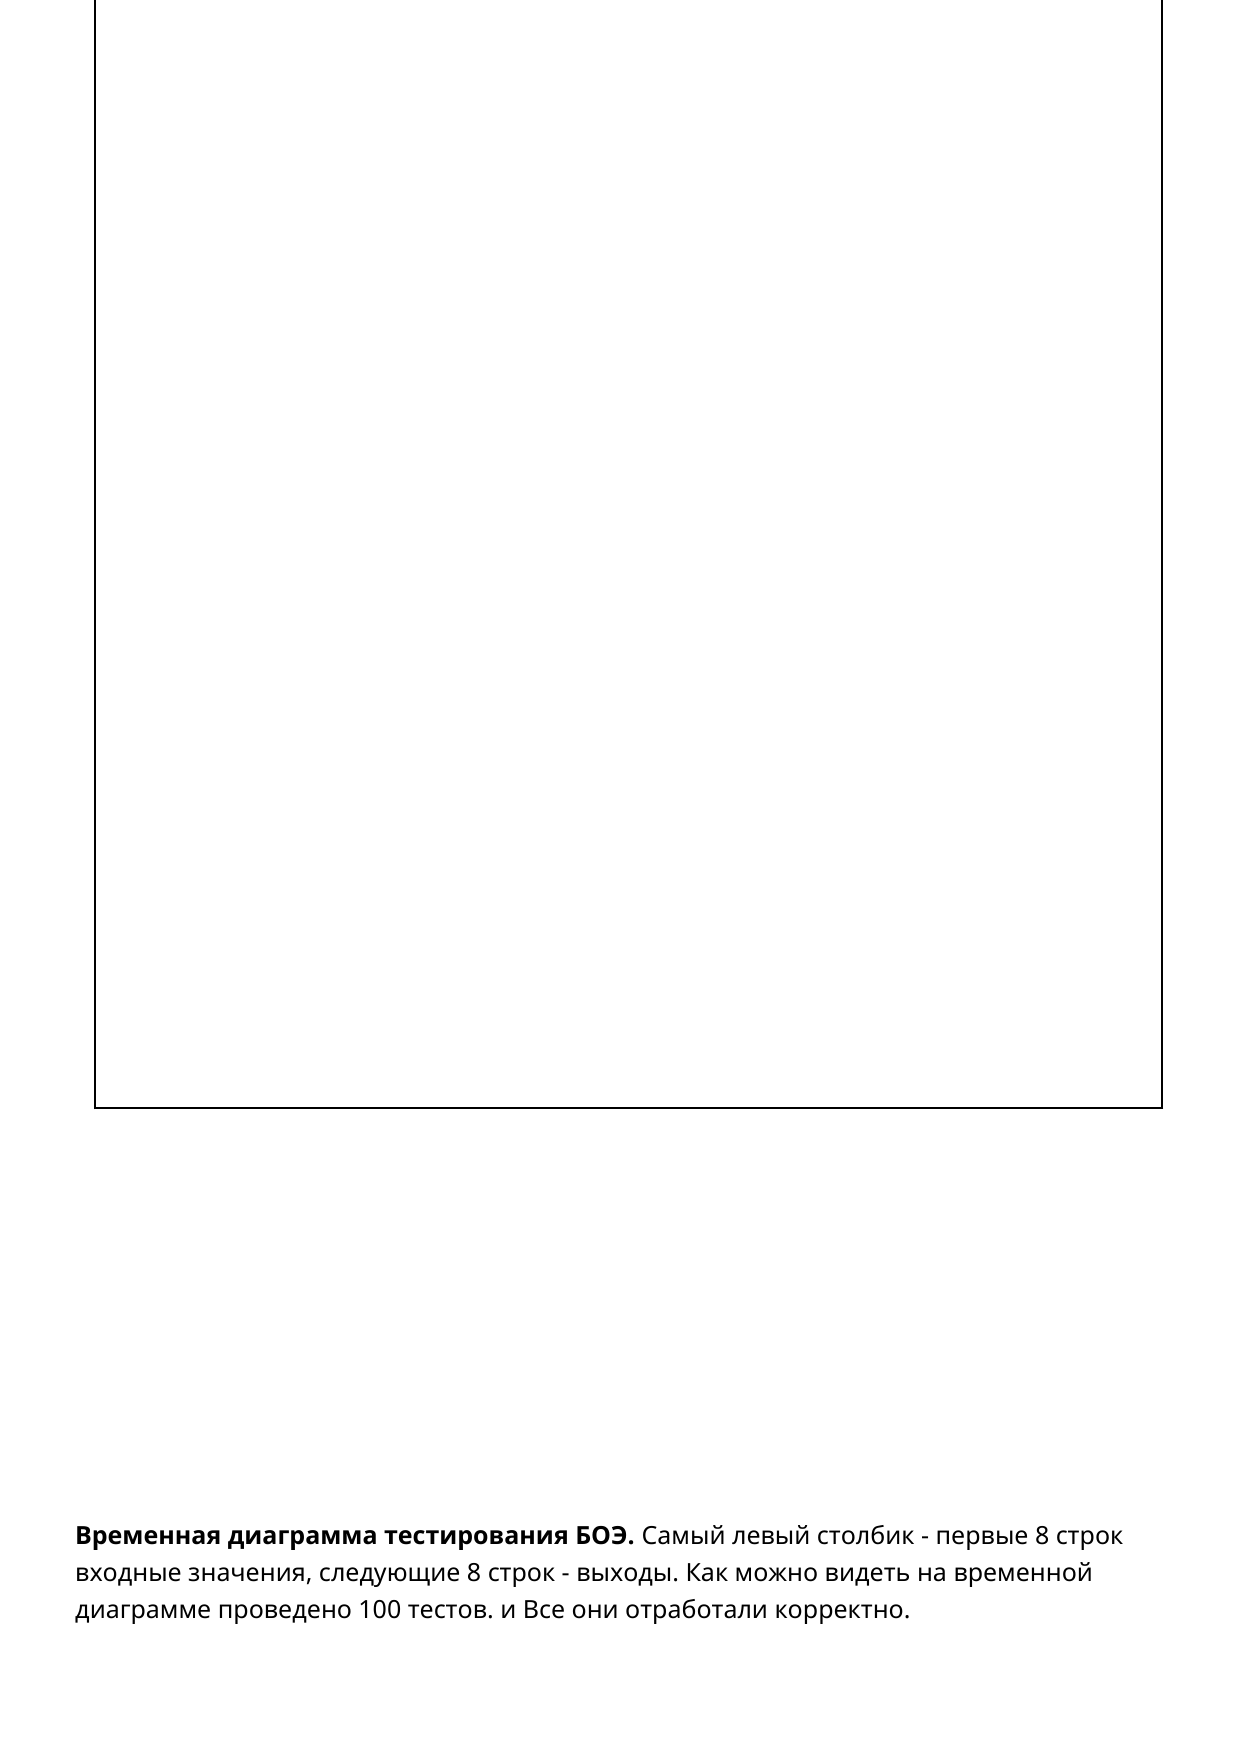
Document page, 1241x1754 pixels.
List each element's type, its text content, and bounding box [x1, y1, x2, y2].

text Временная диаграмма тестирования БОЭ. Самый левый столбик - первые 8 строк входные значения, следующие 8 строк - выходы. Как можно видеть на временной диаграмме проведено 100 тестов. и Все они отработали корректно. [75, 1518, 1165, 1625]
